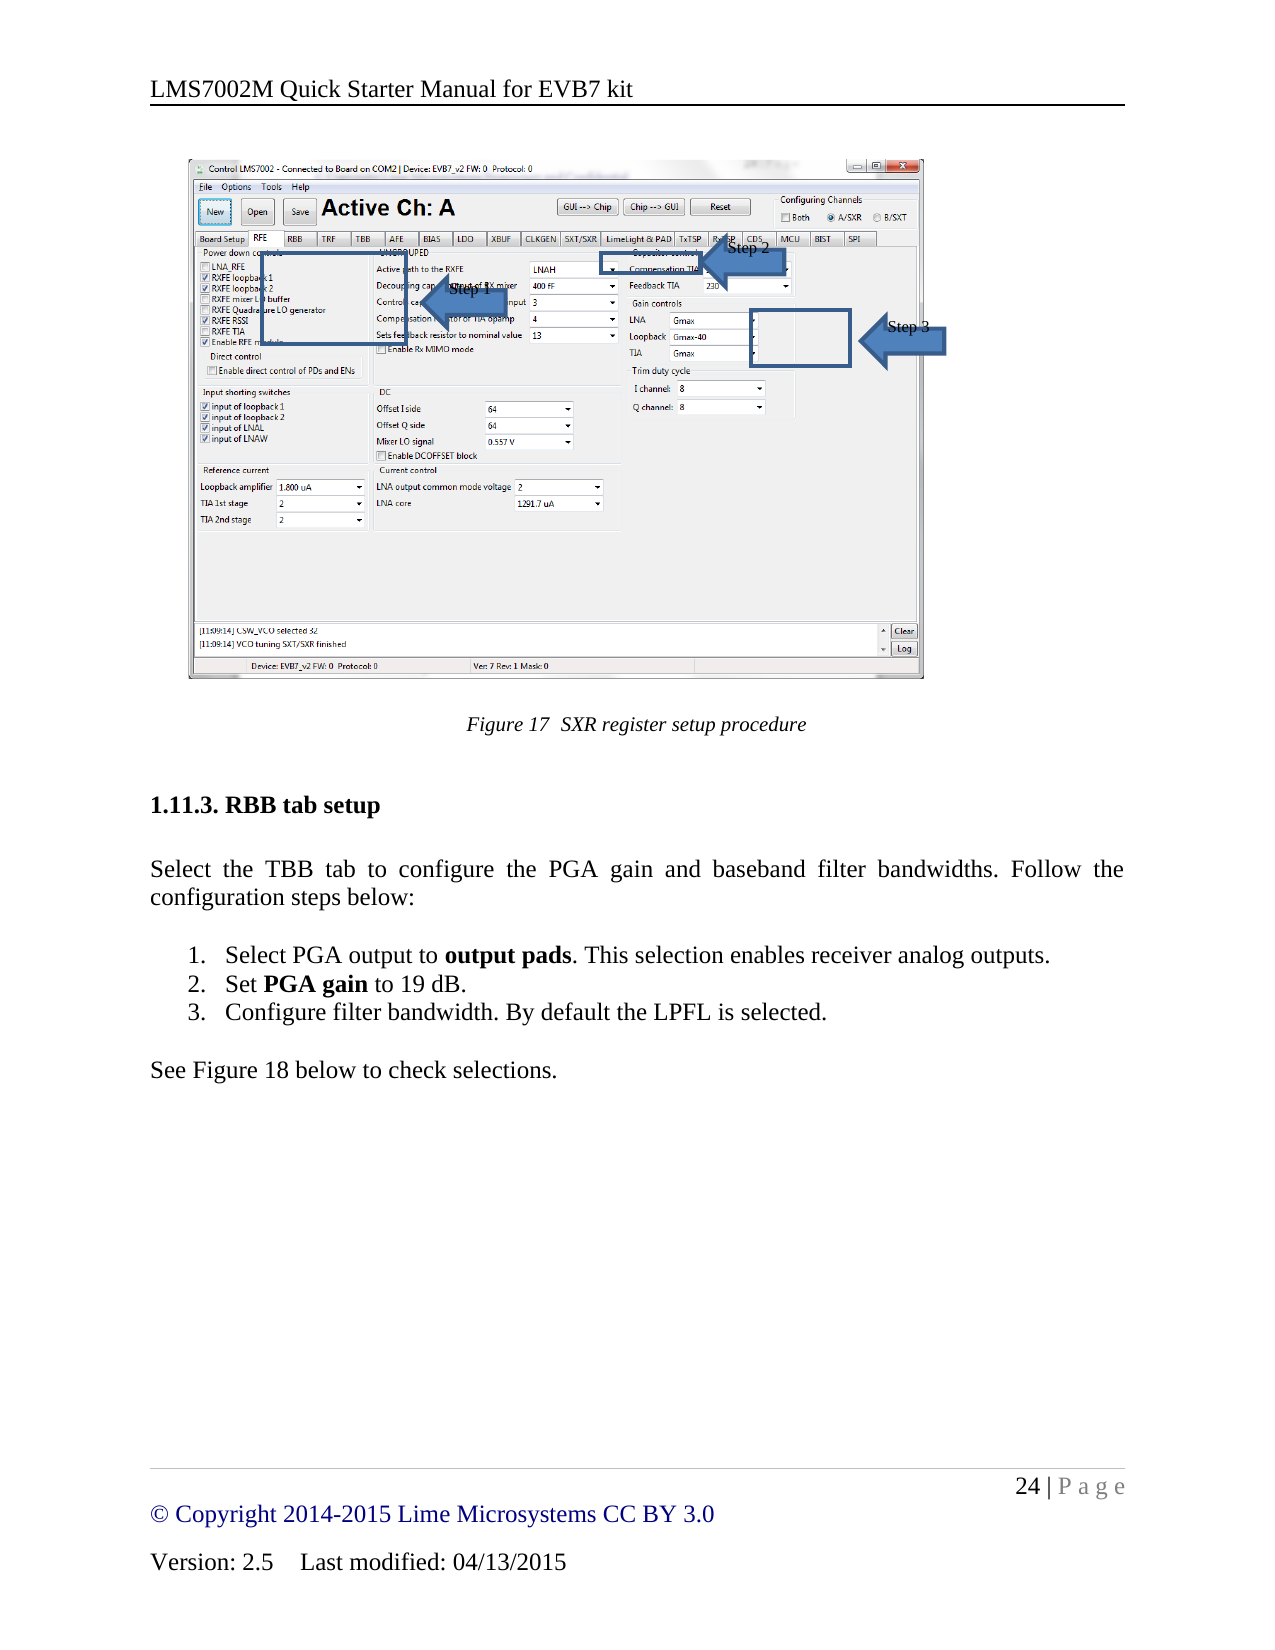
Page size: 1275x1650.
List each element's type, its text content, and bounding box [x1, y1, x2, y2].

subtitle RBB tab setup [150, 790, 1125, 819]
list Configure filter bandwidth. By default the LPFL is selected. [187, 997, 1125, 1026]
list Select PGA output to output pads. This selection enables receiver analog outputs. [187, 940, 1125, 969]
text See Figure 18 below to check selections. [150, 1055, 1125, 1084]
picture [188, 159, 924, 679]
list Set PGA gain to 19 dB. [187, 969, 1125, 997]
text Select the TBB tab to configure the PGA gain and baseband filter bandwidths. Follow the configuration steps below: [150, 854, 1125, 911]
text Figure 17 SXR register setup procedure [150, 712, 1125, 736]
